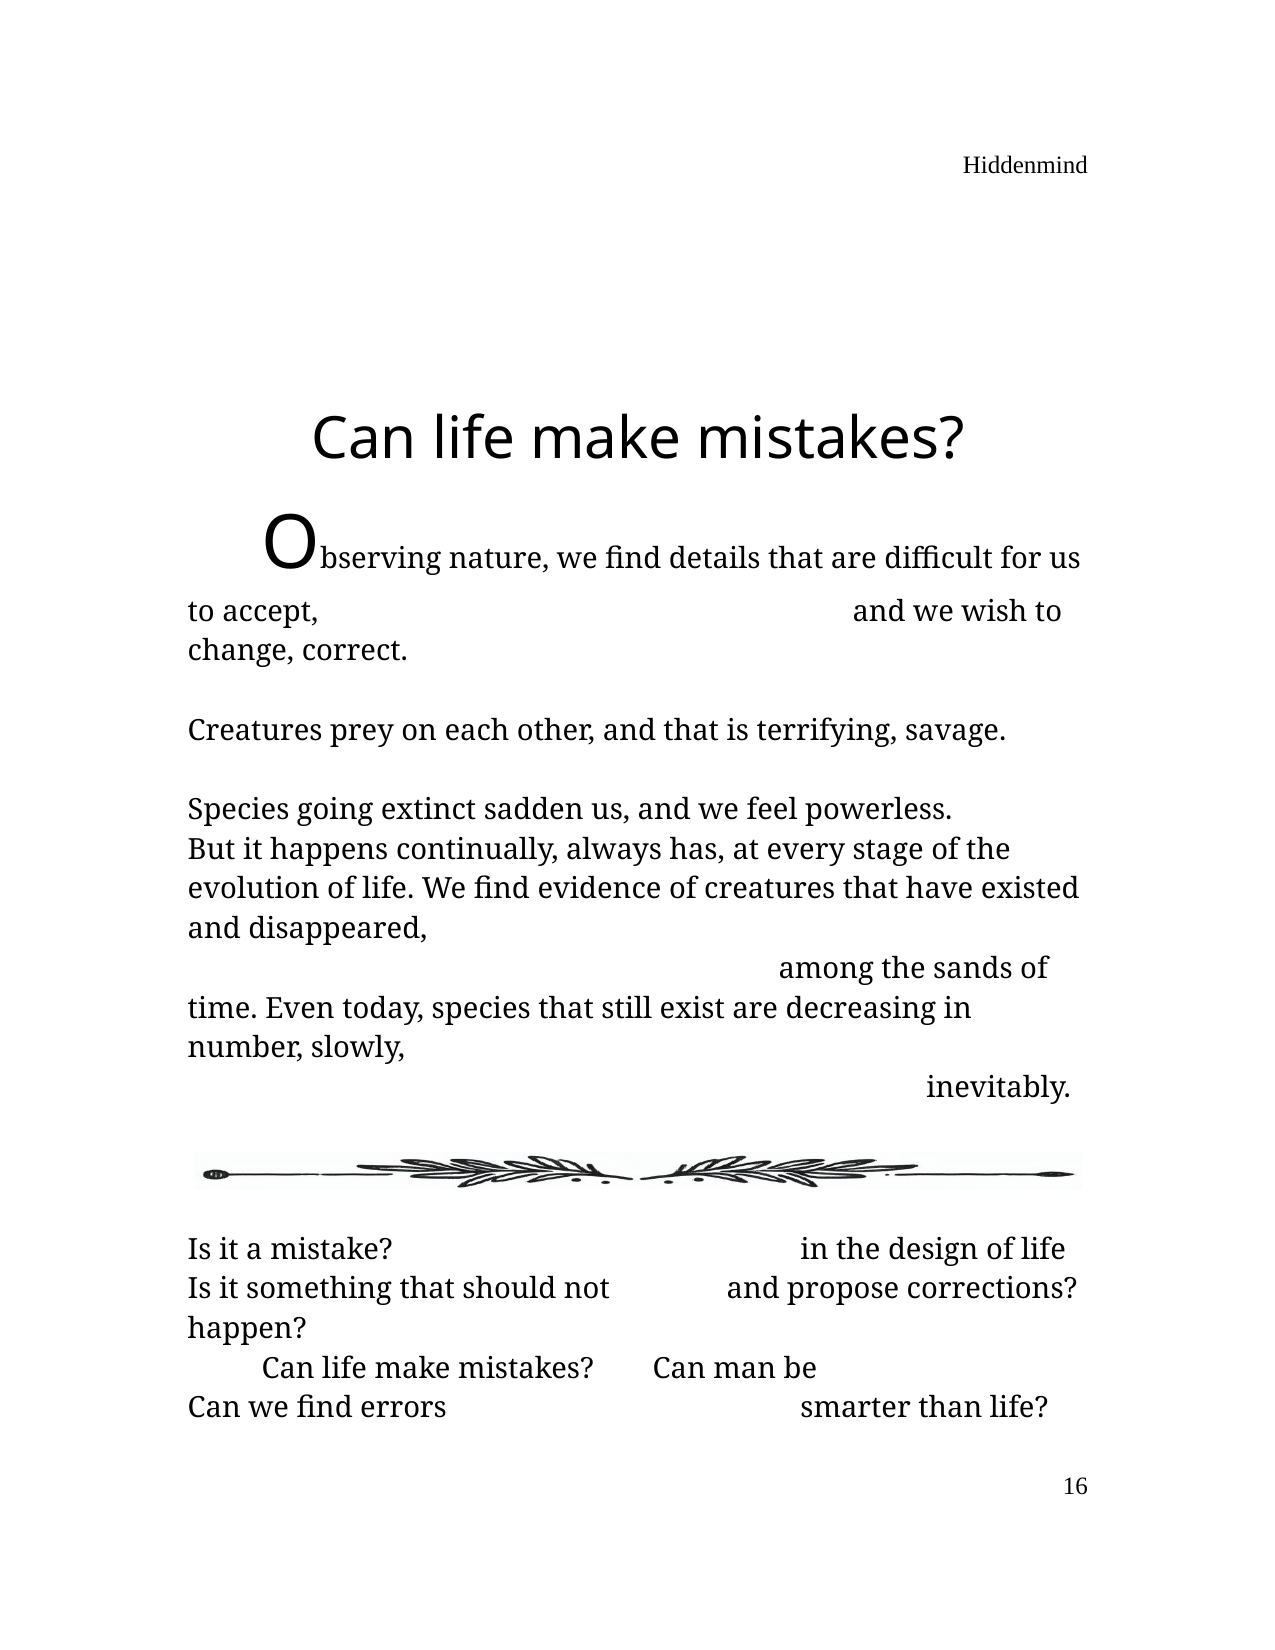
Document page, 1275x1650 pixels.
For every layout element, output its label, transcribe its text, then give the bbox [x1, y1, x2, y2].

text Creatures prey on each other, and that is terrifying, savage. [187, 709, 1087, 749]
text among the sands of time. Even today, species that still exist are decreasing in number, slowly, [187, 947, 1087, 1066]
text and propose corrections? [652, 1268, 1087, 1307]
text Can life make mistakes? [187, 1347, 622, 1387]
text inevitably. [187, 1066, 1087, 1106]
text in the design of life [652, 1228, 1087, 1268]
picture [193, 1152, 1083, 1189]
text Species going extinct sadden us, and we feel powerless. [187, 788, 1087, 828]
text Is it a mistake? [187, 1228, 622, 1268]
text Can we find errors [187, 1387, 622, 1426]
text Can man be [652, 1347, 1087, 1387]
text But it happens continually, always has, at every stage of the evolution of life. We find evidence of creatures that have existed and disappeared, [187, 828, 1087, 947]
text Is it something that should not happen? [187, 1268, 622, 1347]
text smarter than life? [652, 1387, 1087, 1426]
text Observing nature, we find details that are difficult for us to accept, and we wish to change, correct. [187, 488, 1087, 669]
